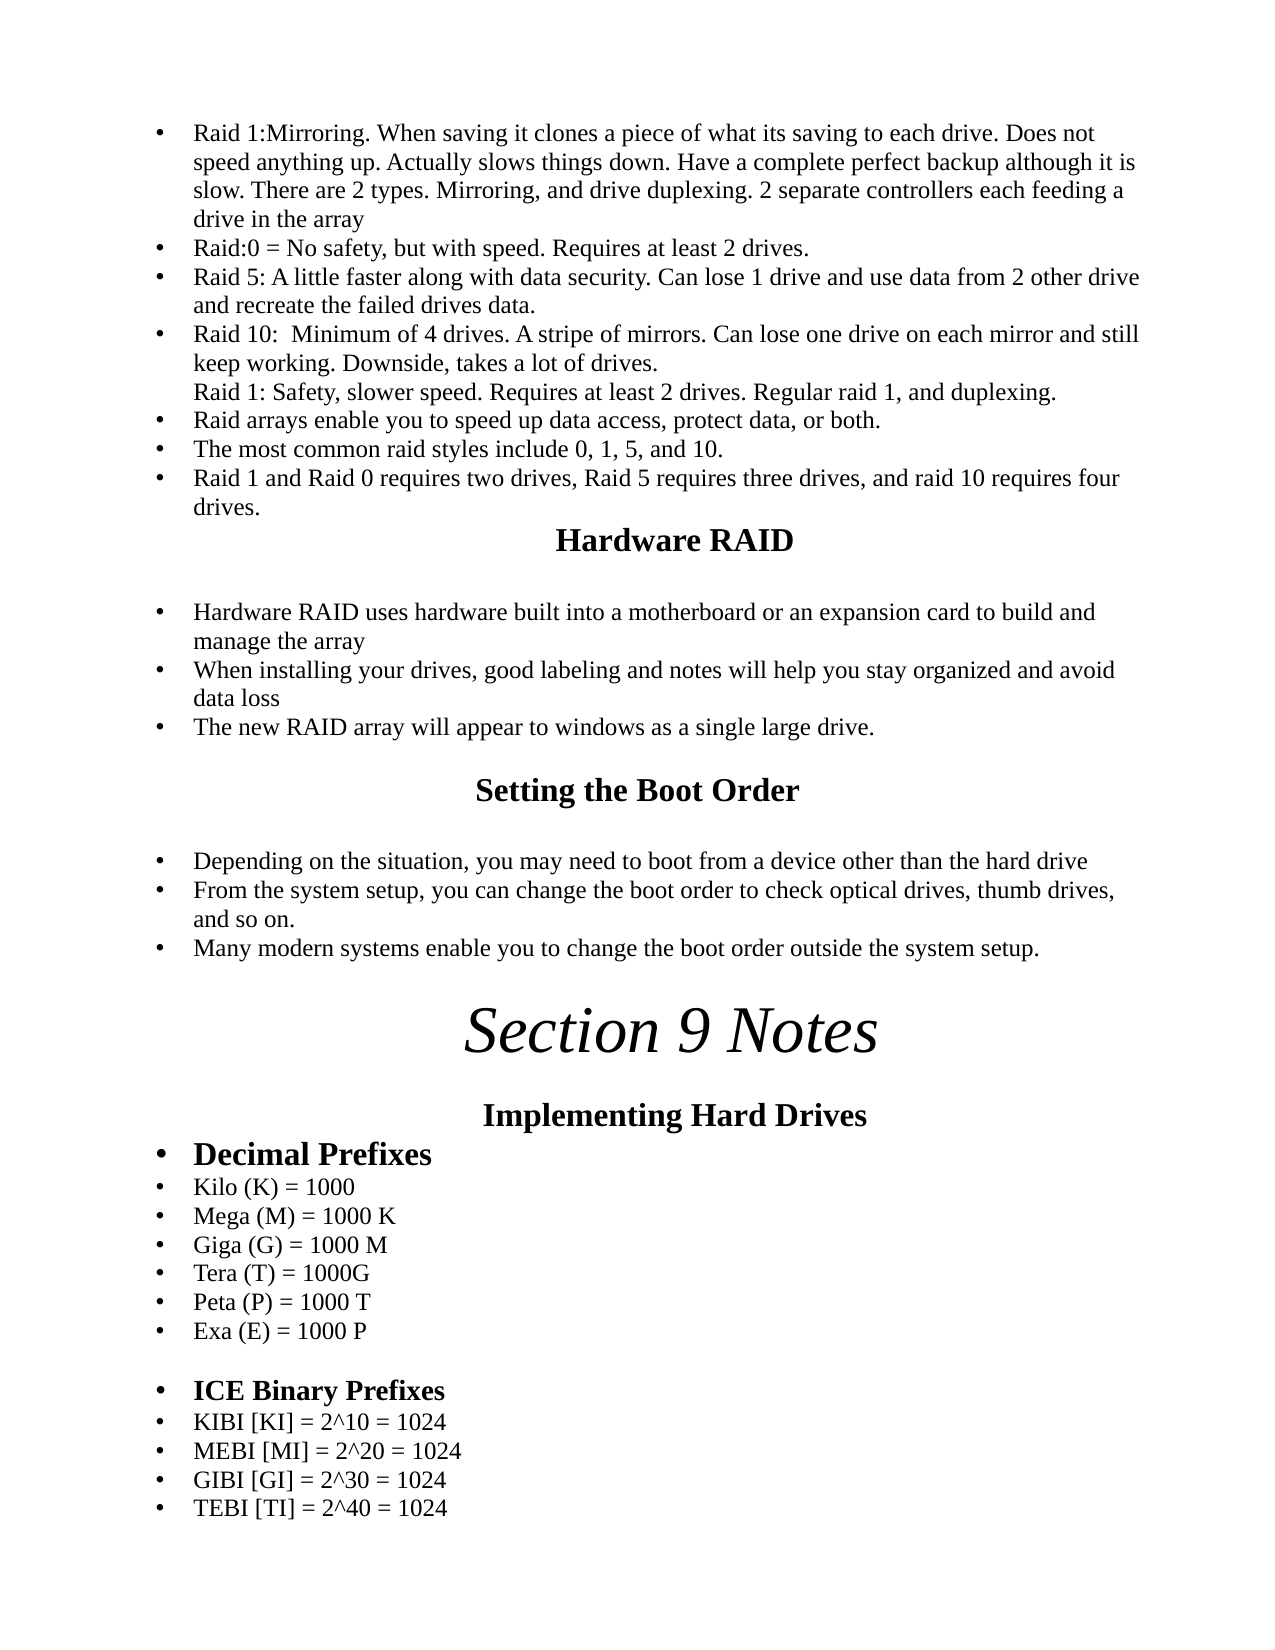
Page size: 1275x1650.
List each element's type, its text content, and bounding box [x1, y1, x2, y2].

list ICE Binary Prefixes [156, 1373, 1157, 1407]
text Setting the Boot Order [118, 770, 1157, 808]
list When installing your drives, good labeling and notes will help you stay organized and avoid data loss [156, 655, 1157, 712]
list Kilo (K) = 1000 [156, 1172, 1157, 1201]
list Decimal Prefixes [156, 1134, 1157, 1172]
list Raid 1 and Raid 0 requires two drives, Raid 5 requires three drives, and raid 10 requires four drives. [156, 463, 1157, 521]
list TEBI [TI] = 2^40 = 1024 [156, 1493, 1157, 1522]
list Raid 1: Safety, slower speed. Requires at least 2 drives. Regular raid 1, and duplexing. [156, 377, 1157, 406]
list Mega (M) = 1000 K [156, 1201, 1157, 1230]
list GIBI [GI] = 2^30 = 1024 [156, 1465, 1157, 1493]
list The most common raid styles include 0, 1, 5, and 10. [156, 434, 1157, 463]
list Raid 5: A little faster along with data security. Can lose 1 drive and use data from 2 other drive and recreate the failed drives data. [156, 262, 1157, 319]
list From the system setup, you can change the boot order to check optical drives, thumb drives, and so on. [156, 875, 1157, 933]
list Raid 10: Minimum of 4 drives. A stripe of mirrors. Can lose one drive on each mirror and still keep working. Downside, takes a lot of drives. [156, 319, 1157, 377]
list Tera (T) = 1000G [156, 1258, 1157, 1287]
list MEBI [MI] = 2^20 = 1024 [156, 1436, 1157, 1465]
list Depending on the situation, you may need to boot from a device other than the hard drive [156, 846, 1157, 875]
list Raid 1:Mirroring. When saving it clones a piece of what its saving to each drive. Does not speed anything up. Actually slows things down. Have a complete perfect backup although it is slow. There are 2 types. Mirroring, and drive duplexing. 2 separate controllers each feeding a drive in the array [156, 118, 1157, 233]
list Hardware RAID uses hardware built into a motherboard or an expansion card to build and manage the array [156, 597, 1157, 655]
list Section 9 Notes [156, 990, 1157, 1067]
list The new RAID array will appear to windows as a single large drive. [156, 712, 1157, 741]
list KIBI [KI] = 2^10 = 1024 [156, 1407, 1157, 1436]
list Exa (E) = 1000 P [156, 1316, 1157, 1345]
list Many modern systems enable you to change the boot order outside the system setup. [156, 933, 1157, 961]
list Hardware RAID [156, 521, 1157, 559]
list Implementing Hard Drives [156, 1096, 1157, 1134]
list Raid arrays enable you to speed up data access, protect data, or both. [156, 406, 1157, 434]
list Raid:0 = No safety, but with speed. Requires at least 2 drives. [156, 233, 1157, 262]
list Peta (P) = 1000 T [156, 1287, 1157, 1316]
list Giga (G) = 1000 M [156, 1230, 1157, 1258]
